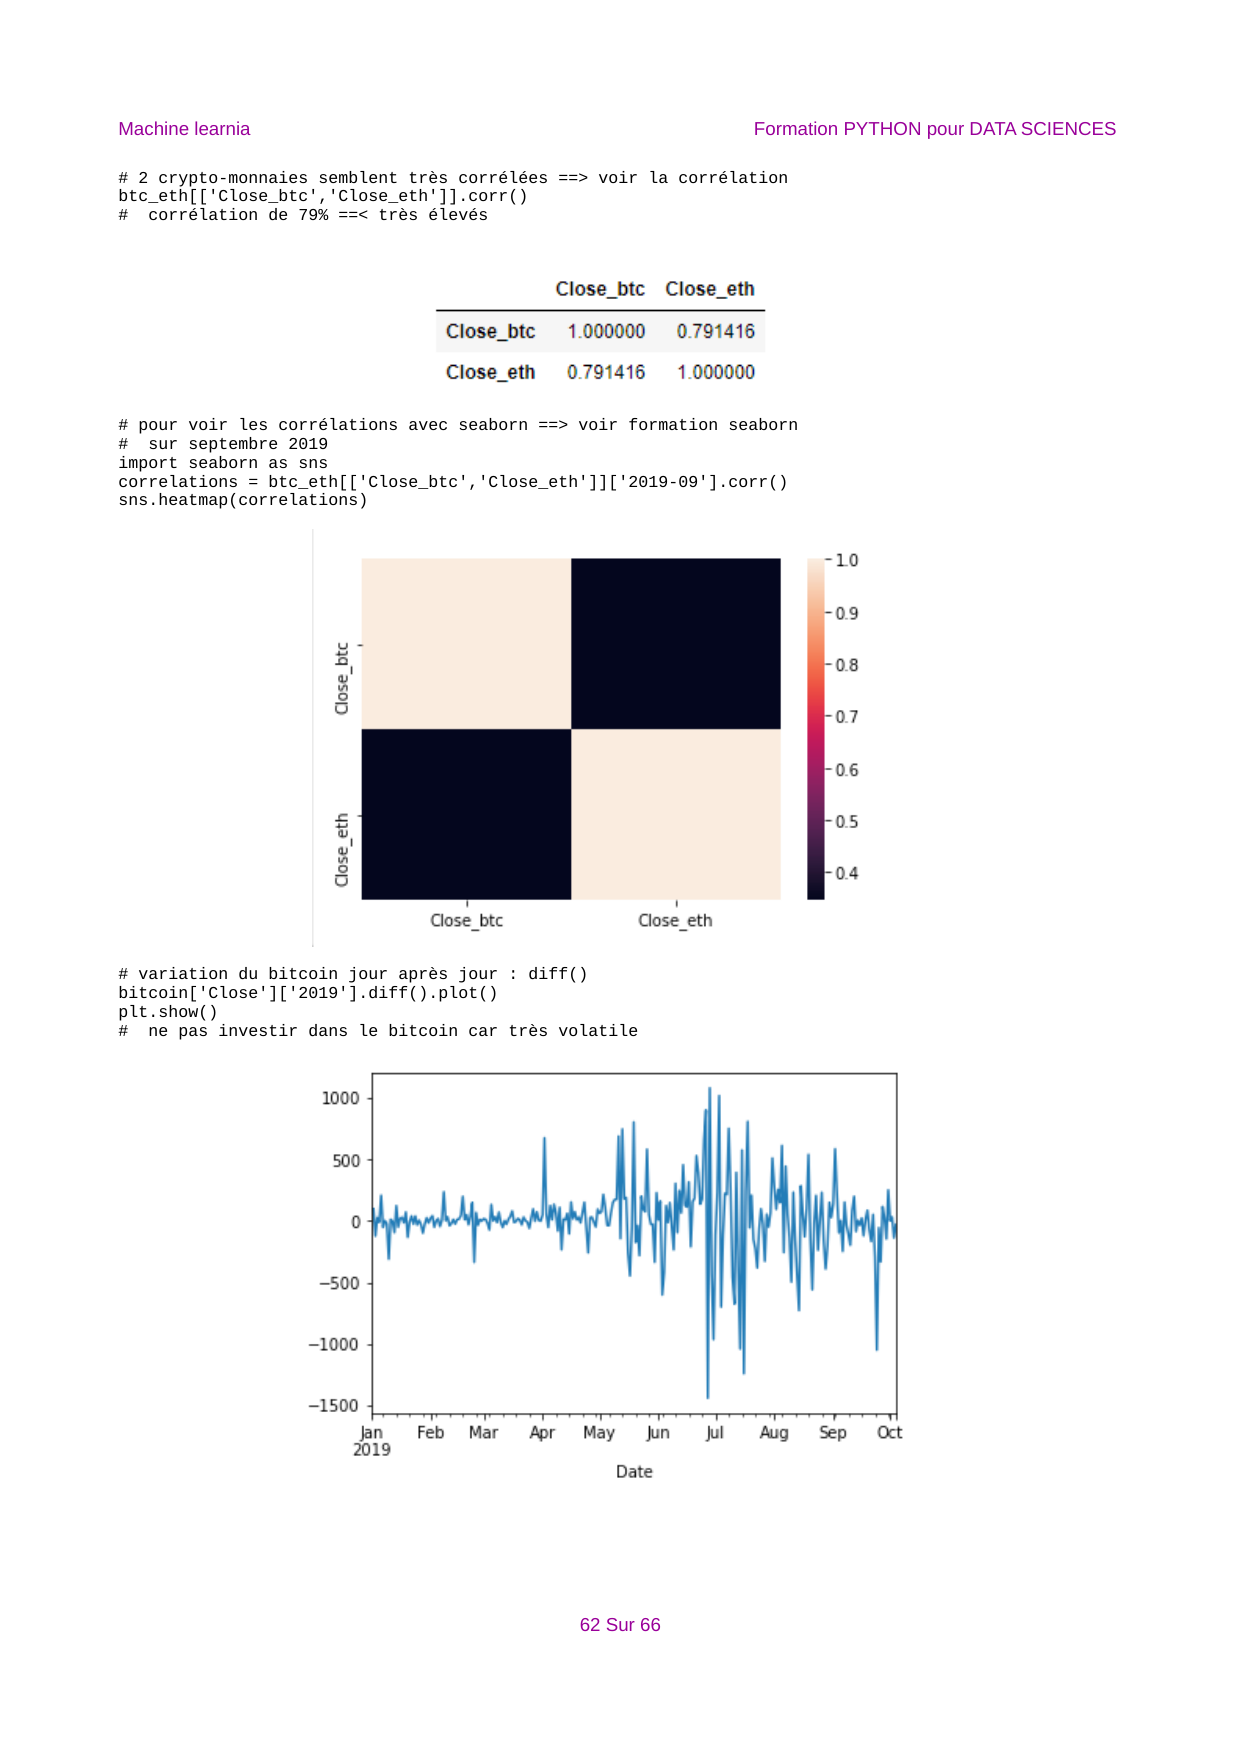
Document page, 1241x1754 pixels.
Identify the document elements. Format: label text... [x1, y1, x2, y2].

text sns.heatmap(correlations) [118, 492, 1122, 511]
text bitcoin['Close']['2019'].diff().plot() [118, 984, 1122, 1003]
picture [427, 244, 813, 398]
text import seaborn as sns [118, 454, 1122, 473]
text # sur septembre 2019 [118, 435, 1122, 454]
text plt.show() [118, 1003, 1122, 1022]
text correlations = btc_eth[['Close_btc','Close_eth']]['2019-09'].corr() [118, 473, 1122, 492]
text # 2 crypto-monnaies semblent très corrélées ==> voir la corrélation [118, 169, 1122, 188]
text # ne pas investir dans le bitcoin car très volatile [118, 1022, 1122, 1041]
text btc_eth[['Close_btc','Close_eth']].corr() [118, 188, 1122, 207]
picture [312, 529, 928, 947]
picture [281, 1060, 959, 1492]
text # corrélation de 79% ==< très élevés [118, 207, 1122, 226]
text # pour voir les corrélations avec seaborn ==> voir formation seaborn [118, 417, 1122, 435]
text # variation du bitcoin jour après jour : diff() [118, 966, 1122, 984]
